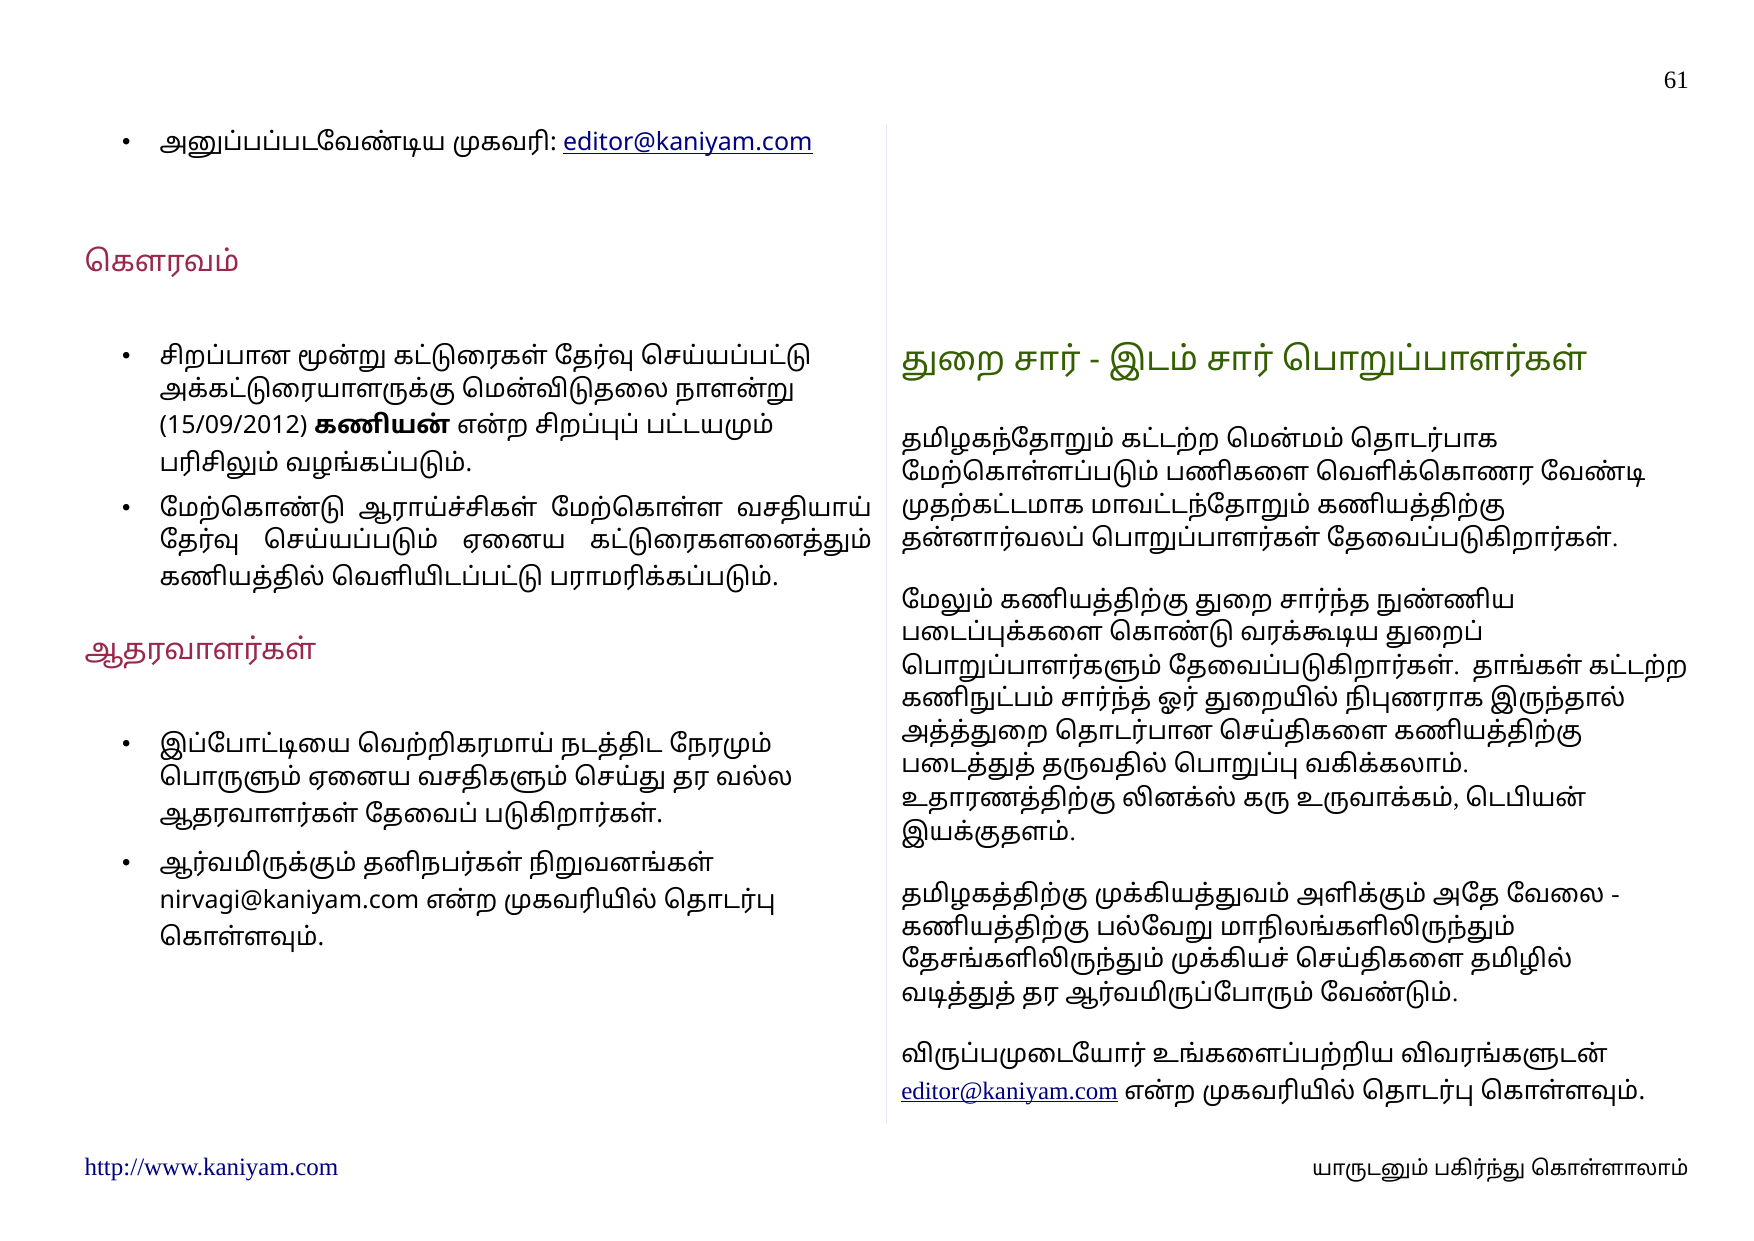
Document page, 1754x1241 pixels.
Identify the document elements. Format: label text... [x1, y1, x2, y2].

list மேற்கொண்டு ஆராய்ச்சிகள் மேற்கொள்ள வசதியாய் தேர்வு செய்யப்படும் ஏனைய கட்டுரைகளனைத்தும் கணியத்தில் வெளியிடப்பட்டு பராமரிக்கப்படும். [122, 494, 872, 596]
list இப்போட்டியை வெற்றிகரமாய் நடத்திட நேரமும் பொருளும் ஏனைய வசதிகளும் செய்து தர வல்ல ஆதரவாளர்கள் தேவைப் படுகிறார்கள். [122, 730, 872, 833]
subtitle ஆதரவாளர்கள் [84, 633, 872, 671]
subtitle கௌரவம் [84, 245, 872, 283]
subtitle விருப்பமுடையோர் உங்களைப்பற்றிய விவரங்களுடன் editor@kaniyam.com என்ற முகவரியில் தொடர்பு கொள்ளவும். [901, 1040, 1688, 1109]
list அனுப்பப்படவேண்டிய முகவரி: editor@kaniyam.com [122, 124, 872, 161]
subtitle ஆர்வமிருக்கும் தனிநபர்கள் நிறுவனங்கள் nirvagi@kaniyam.com என்ற முகவரியில் தொடர்பு கொள்ளவும். [122, 845, 872, 956]
text தமிழகந்தோறும் கட்டற்ற மென்மம் தொடர்பாக மேற்கொள்ளப்படும் பணிகளை வெளிக்கொணர வேண்டி முதற்கட்டமாக மாவட்டந்தோறும் கணியத்திற்கு தன்னார்வலப் பொறுப்பாளர்கள் தேவைப்படுகிறார்கள். [901, 426, 1688, 557]
text மேலும் கணியத்திற்கு துறை சார்ந்த நுண்ணிய படைப்புக்களை கொண்டு வரக்கூடிய துறைப் பொறுப்பாளர்களும் தேவைப்படுகிறார்கள். தாங்கள் கட்டற்ற கணிநுட்பம் சார்ந்த் ஓர் துறையில் நிபுணராக இருந்தால் அத்த்துறை தொடர்பான செய்திகளை கணியத்திற்கு படைத்துத் தருவதில் பொறுப்பு வகிக்கலாம். உதாரணத்திற்கு லினக்ஸ் கரு உருவாக்கம், டெபியன் இயக்குதளம். [901, 586, 1688, 850]
subtitle துறை சார் - இடம் சார் பொறுப்பாளர்கள் [901, 335, 1688, 384]
list சிறப்பான மூன்று கட்டுரைகள் தேர்வு செய்யப்பட்டு அக்கட்டுரையாளருக்கு மென்விடுதலை நாளன்று (15/09/2012) கணியன் என்ற சிறப்புப் பட்டயமும் பரிசிலும் வழங்கப்படும். [122, 342, 872, 481]
text தமிழகத்திற்கு முக்கியத்துவம் அளிக்கும் அதே வேலை - கணியத்திற்கு பல்வேறு மாநிலங்களிலிருந்தும் தேசங்களிலிருந்தும் முக்கியச் செய்திகளை தமிழில் வடித்துத் தர ஆர்வமிருப்போரும் வேண்டும். [901, 879, 1688, 1011]
